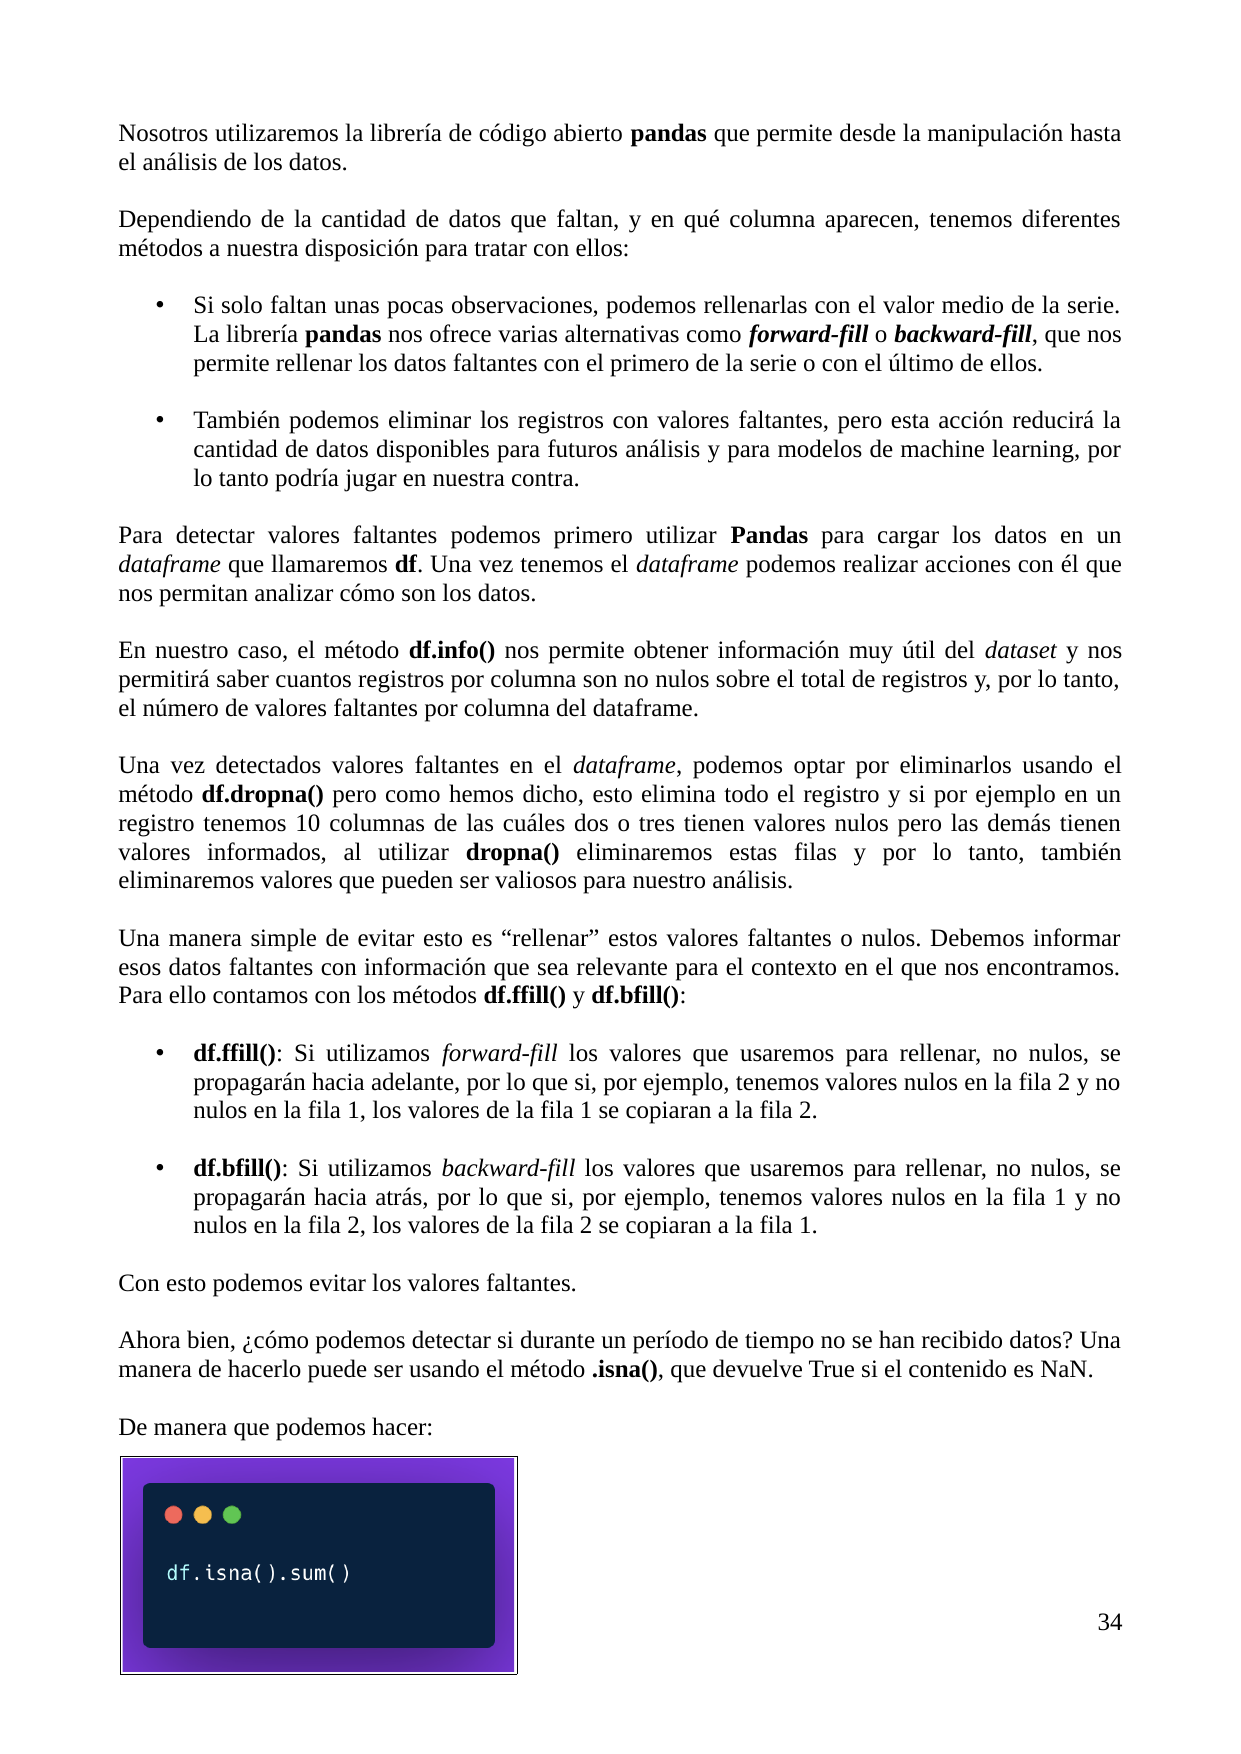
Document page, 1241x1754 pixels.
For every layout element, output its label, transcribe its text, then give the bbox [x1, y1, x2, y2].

text Para detectar valores faltantes podemos primero utilizar Pandas para cargar los datos en un dataframe que llamaremos df. Una vez tenemos el dataframe podemos realizar acciones con él que nos permitan analizar cómo son los datos. [118, 521, 1122, 607]
picture [122, 1458, 515, 1672]
list Si solo faltan unas pocas observaciones, podemos rellenarlas con el valor medio de la serie. La librería pandas nos ofrece varias alternativas como forward-fill o backward-fill, que nos permite rellenar los datos faltantes con el primero de la serie o con el último de ellos. [156, 291, 1122, 377]
list También podemos eliminar los registros con valores faltantes, pero esta acción reducirá la cantidad de datos disponibles para futuros análisis y para modelos de machine learning, por lo tanto podría jugar en nuestra contra. [156, 406, 1122, 492]
list df.bfill(): Si utilizamos backward-fill los valores que usaremos para rellenar, no nulos, se propagarán hacia atrás, por lo que si, por ejemplo, tenemos valores nulos en la fila 1 y no nulos en la fila 2, los valores de la fila 2 se copiaran a la fila 1. [156, 1153, 1122, 1239]
text Una vez detectados valores faltantes en el dataframe, podemos optar por eliminarlos usando el método df.dropna() pero como hemos dicho, esto elimina todo el registro y si por ejemplo en un registro tenemos 10 columnas de las cuáles dos o tres tienen valores nulos pero las demás tienen valores informados, al utilizar dropna() eliminaremos estas filas y por lo tanto, también eliminaremos valores que pueden ser valiosos para nuestro análisis. [118, 751, 1122, 894]
text Ahora bien, ¿cómo podemos detectar si durante un período de tiempo no se han recibido datos? Una manera de hacerlo puede ser usando el método .isna(), que devuelve True si el contenido es NaN. [118, 1326, 1122, 1383]
text Dependiendo de la cantidad de datos que faltan, y en qué columna aparecen, tenemos diferentes métodos a nuestra disposición para tratar con ellos: [118, 204, 1122, 262]
text Con esto podemos evitar los valores faltantes. [118, 1268, 1122, 1297]
text De manera que podemos hacer: [118, 1412, 1122, 1441]
list df.ffill(): Si utilizamos forward-fill los valores que usaremos para rellenar, no nulos, se propagarán hacia adelante, por lo que si, por ejemplo, tenemos valores nulos en la fila 2 y no nulos en la fila 1, los valores de la fila 1 se copiaran a la fila 2. [156, 1038, 1122, 1124]
text Nosotros utilizaremos la librería de código abierto pandas que permite desde la manipulación hasta el análisis de los datos. [118, 118, 1122, 176]
text En nuestro caso, el método df.info() nos permite obtener información muy útil del dataset y nos permitirá saber cuantos registros por columna son no nulos sobre el total de registros y, por lo tanto, el número de valores faltantes por columna del dataframe. [118, 636, 1122, 722]
text Una manera simple de evitar esto es “rellenar” estos valores faltantes o nulos. Debemos informar esos datos faltantes con información que sea relevante para el contexto en el que nos encontramos. Para ello contamos con los métodos df.ffill() y df.bfill(): [118, 923, 1122, 1009]
